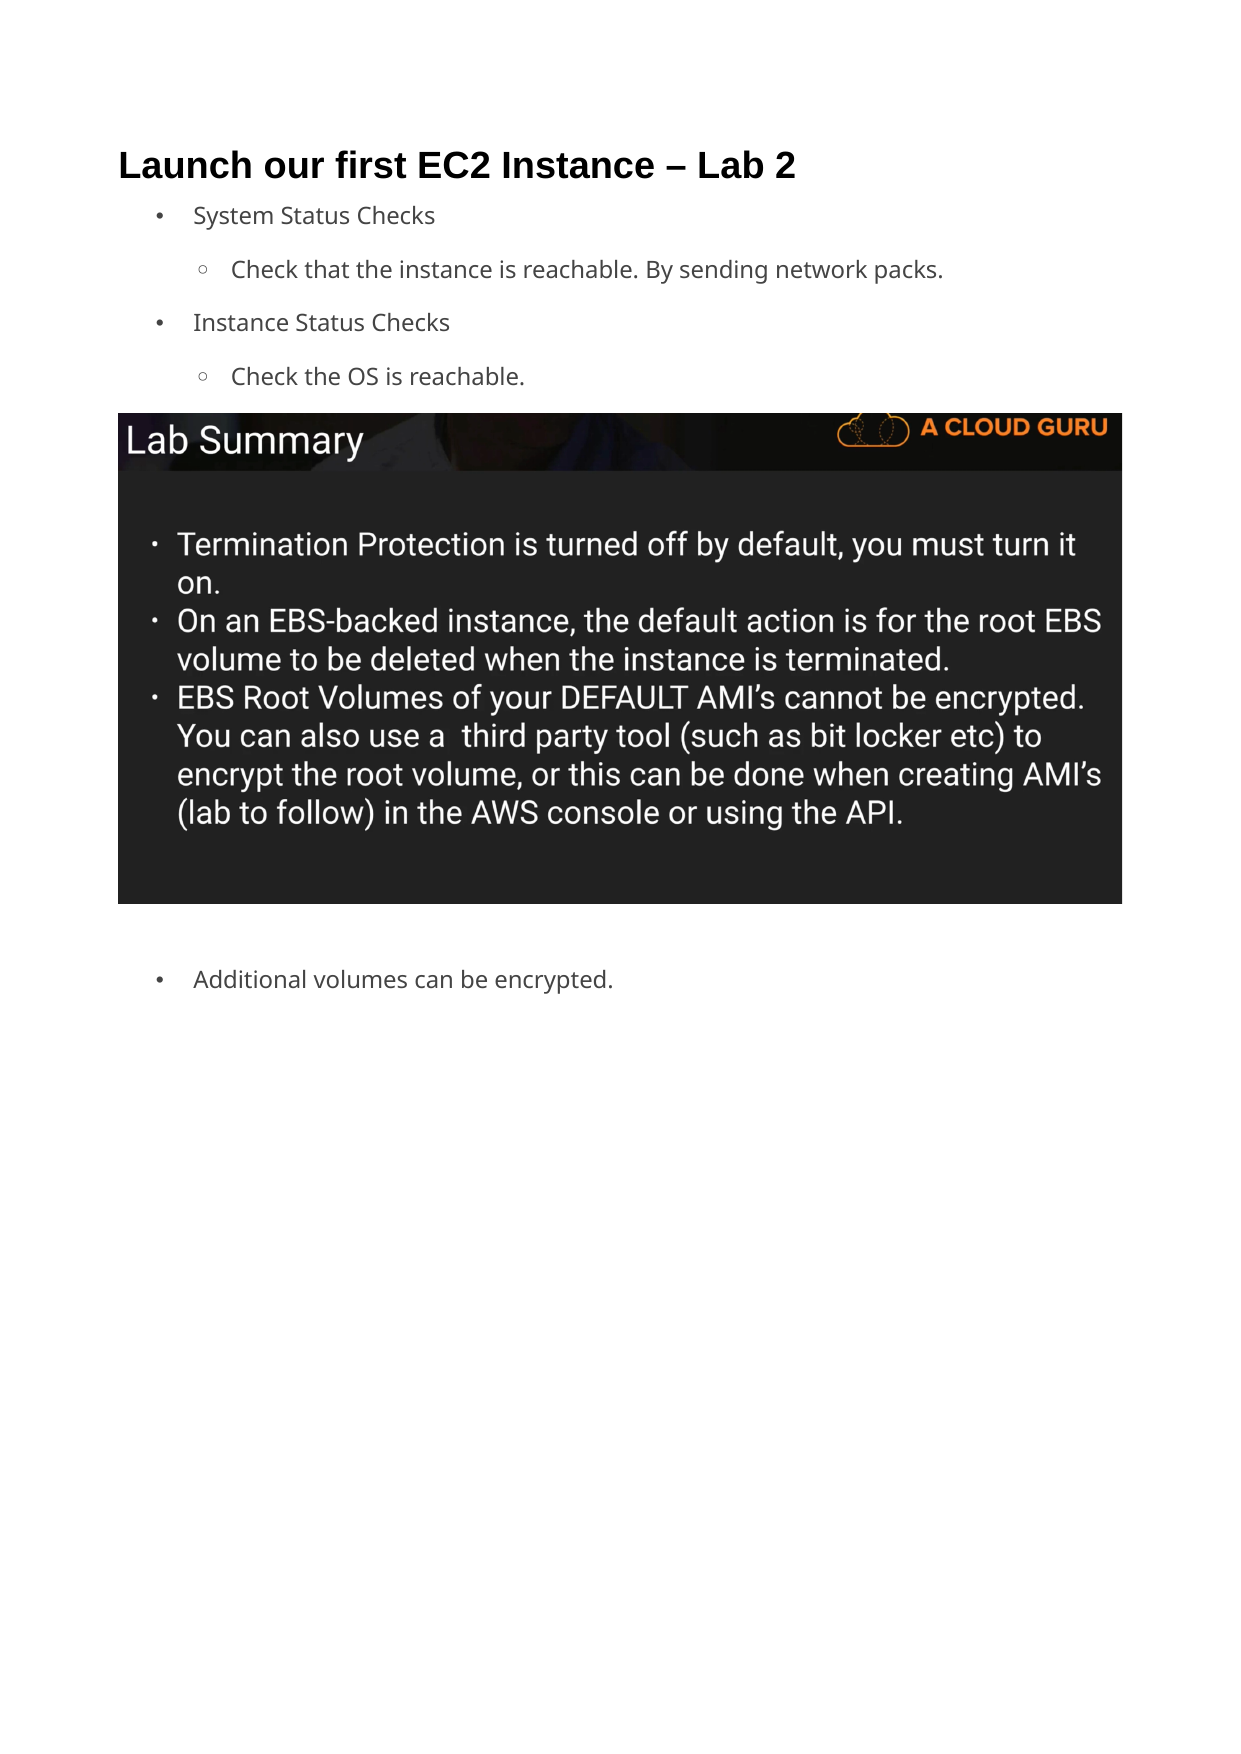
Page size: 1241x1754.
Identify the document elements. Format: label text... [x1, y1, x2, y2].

subtitle Launch our first EC2 Instance – Lab 2 [118, 143, 1122, 187]
list Instance Status Checks [156, 306, 1122, 339]
list Additional volumes can be encrypted. [156, 963, 1122, 996]
list Check that the instance is reachable. By sending network packs. [193, 253, 1122, 285]
list Check the OS is reachable. [193, 360, 1122, 392]
list System Status Checks [156, 199, 1122, 232]
picture [118, 413, 1123, 904]
